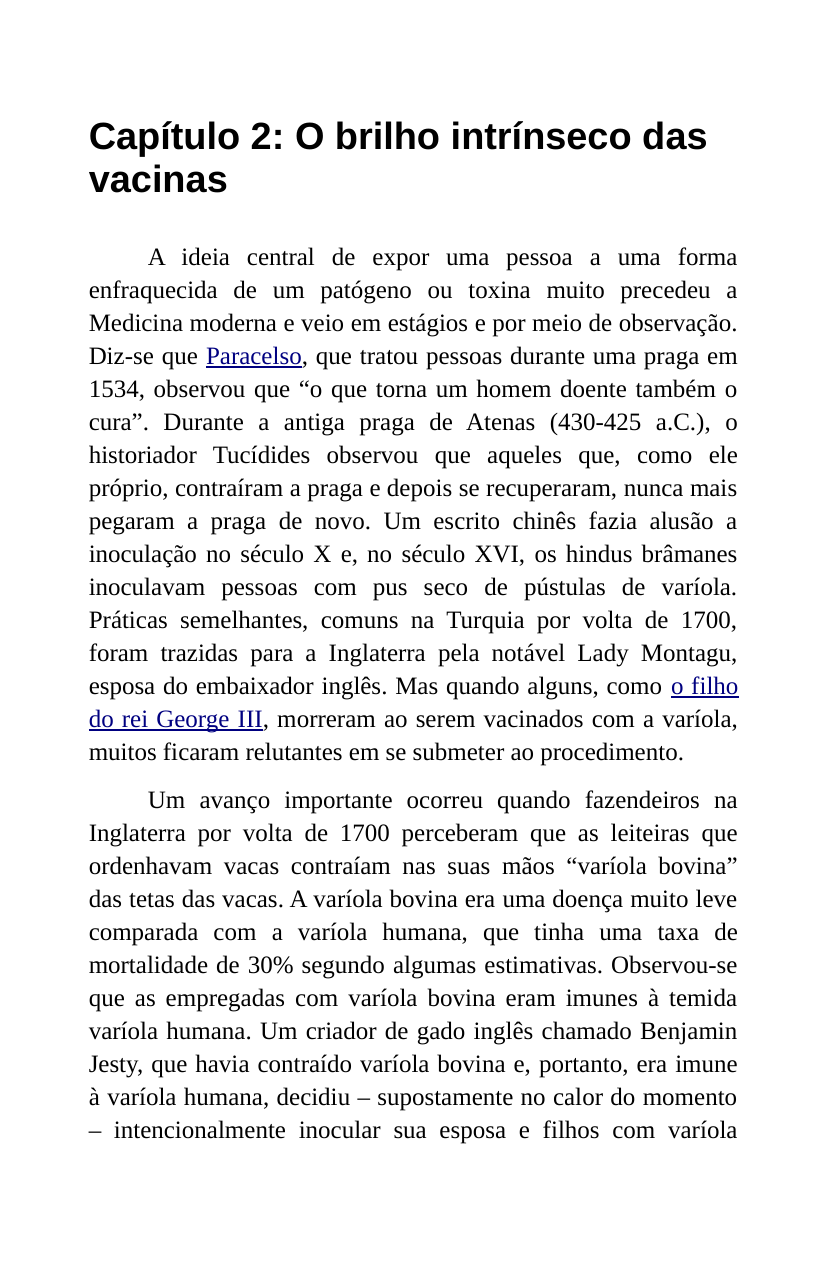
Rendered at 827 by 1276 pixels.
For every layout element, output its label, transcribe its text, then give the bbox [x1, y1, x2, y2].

text Um avanço importante ocorreu quando fazendeiros na Inglaterra por volta de 1700 perceberam que as leiteiras que ordenhavam vacas contraíam nas suas mãos “varíola bovina” das tetas das vacas. A varíola bovina era uma doença muito leve comparada com a varíola humana, que tinha uma taxa de mortalidade de 30% segundo algumas estimativas. Observou-se que as empregadas com varíola bovina eram imunes à temida varíola humana. Um criador de gado inglês chamado Benjamin Jesty, que havia contraído varíola bovina e, portanto, era imune à varíola humana, decidiu – supostamente no calor do momento – intencionalmente inocular sua esposa e filhos com varíola [88, 785, 738, 1144]
text A ideia central de expor uma pessoa a uma forma enfraquecida de um patógeno ou toxina muito precedeu a Medicina moderna e veio em estágios e por meio de observação. Diz-se que Paracelso, que tratou pessoas durante uma praga em 1534, observou que “o que torna um homem doente também o cura”. Durante a antiga praga de Atenas (430-425 a.C.), o historiador Tucídides observou que aqueles que, como ele próprio, contraíram a praga e depois se recuperaram, nunca mais pegaram a praga de novo. Um escrito chinês fazia alusão a inoculação no século X e, no século XVI, os hindus brâmanes inoculavam pessoas com pus seco de pústulas de varíola. Práticas semelhantes, comuns na Turquia por volta de 1700, foram trazidas para a Inglaterra pela notável Lady Montagu, esposa do embaixador inglês. Mas quando alguns, como o filho do rei George III, morreram ao serem vacinados com a varíola, muitos ficaram relutantes em se submeter ao procedimento. [88, 242, 738, 766]
subtitle Capítulo 2: O brilho intrínseco das vacinas [88, 113, 738, 201]
